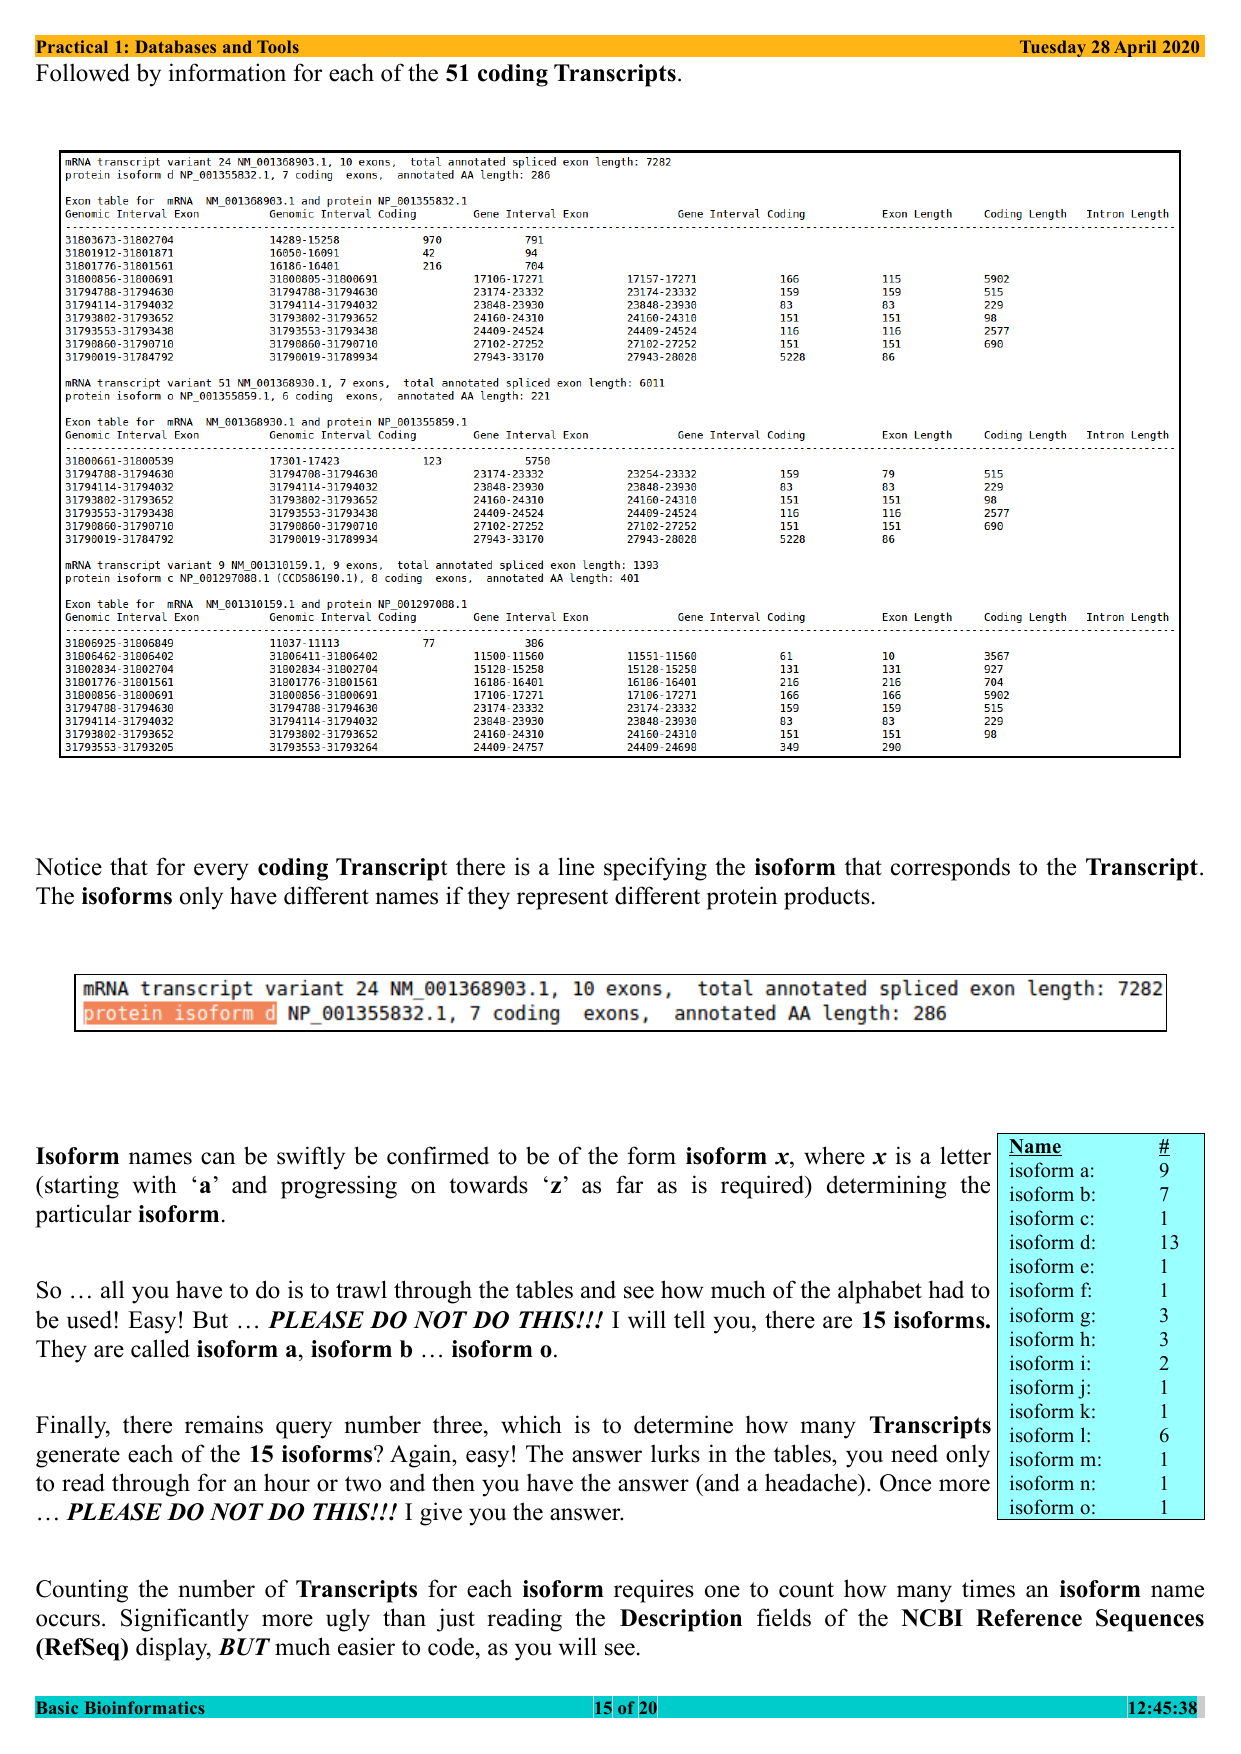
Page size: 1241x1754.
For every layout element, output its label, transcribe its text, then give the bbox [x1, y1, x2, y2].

picture [76, 975, 1166, 1030]
picture [61, 153, 1179, 756]
text Finally, there remains query number three, which is to determine how many Transcripts generate each of the 15 isoforms? Again, easy! The answer lurks in the tables, you need only to read through for an hour or two and then you have the answer (and a headache). Once more … PLEASE DO NOT DO THIS!!! I give you the answer. [35, 1410, 1205, 1526]
text Followed by information for each of the 51 coding Transcripts. [35, 57, 1205, 87]
text Notice that for every coding Transcript there is a line specifying the isoform that corresponds to the Transcript. The isoforms only have different names if they represent different protein products. [35, 852, 1205, 910]
text Counting the number of Transcripts for each isoform requires one to count how many times an isoform name occurs. Significantly more ugly than just reading the Description fields of the NCBI Reference Sequences (RefSeq) display, BUT much easier to code, as you will see. [35, 1573, 1205, 1661]
text So … all you have to do is to trawl through the tables and see how much of the alphabet had to be used! Easy! But … PLEASE DO NOT DO THIS!!! I will tell you, there are 15 isoforms. They are called isoform a, isoform b … isoform o. [35, 1275, 997, 1363]
text Isoform names can be swiftly be confirmed to be of the form isoform x, where x is a letter (starting with ‘a’ and progressing on towards ‘z’ as far as is required) determining the particular isoform. [35, 1141, 997, 1228]
